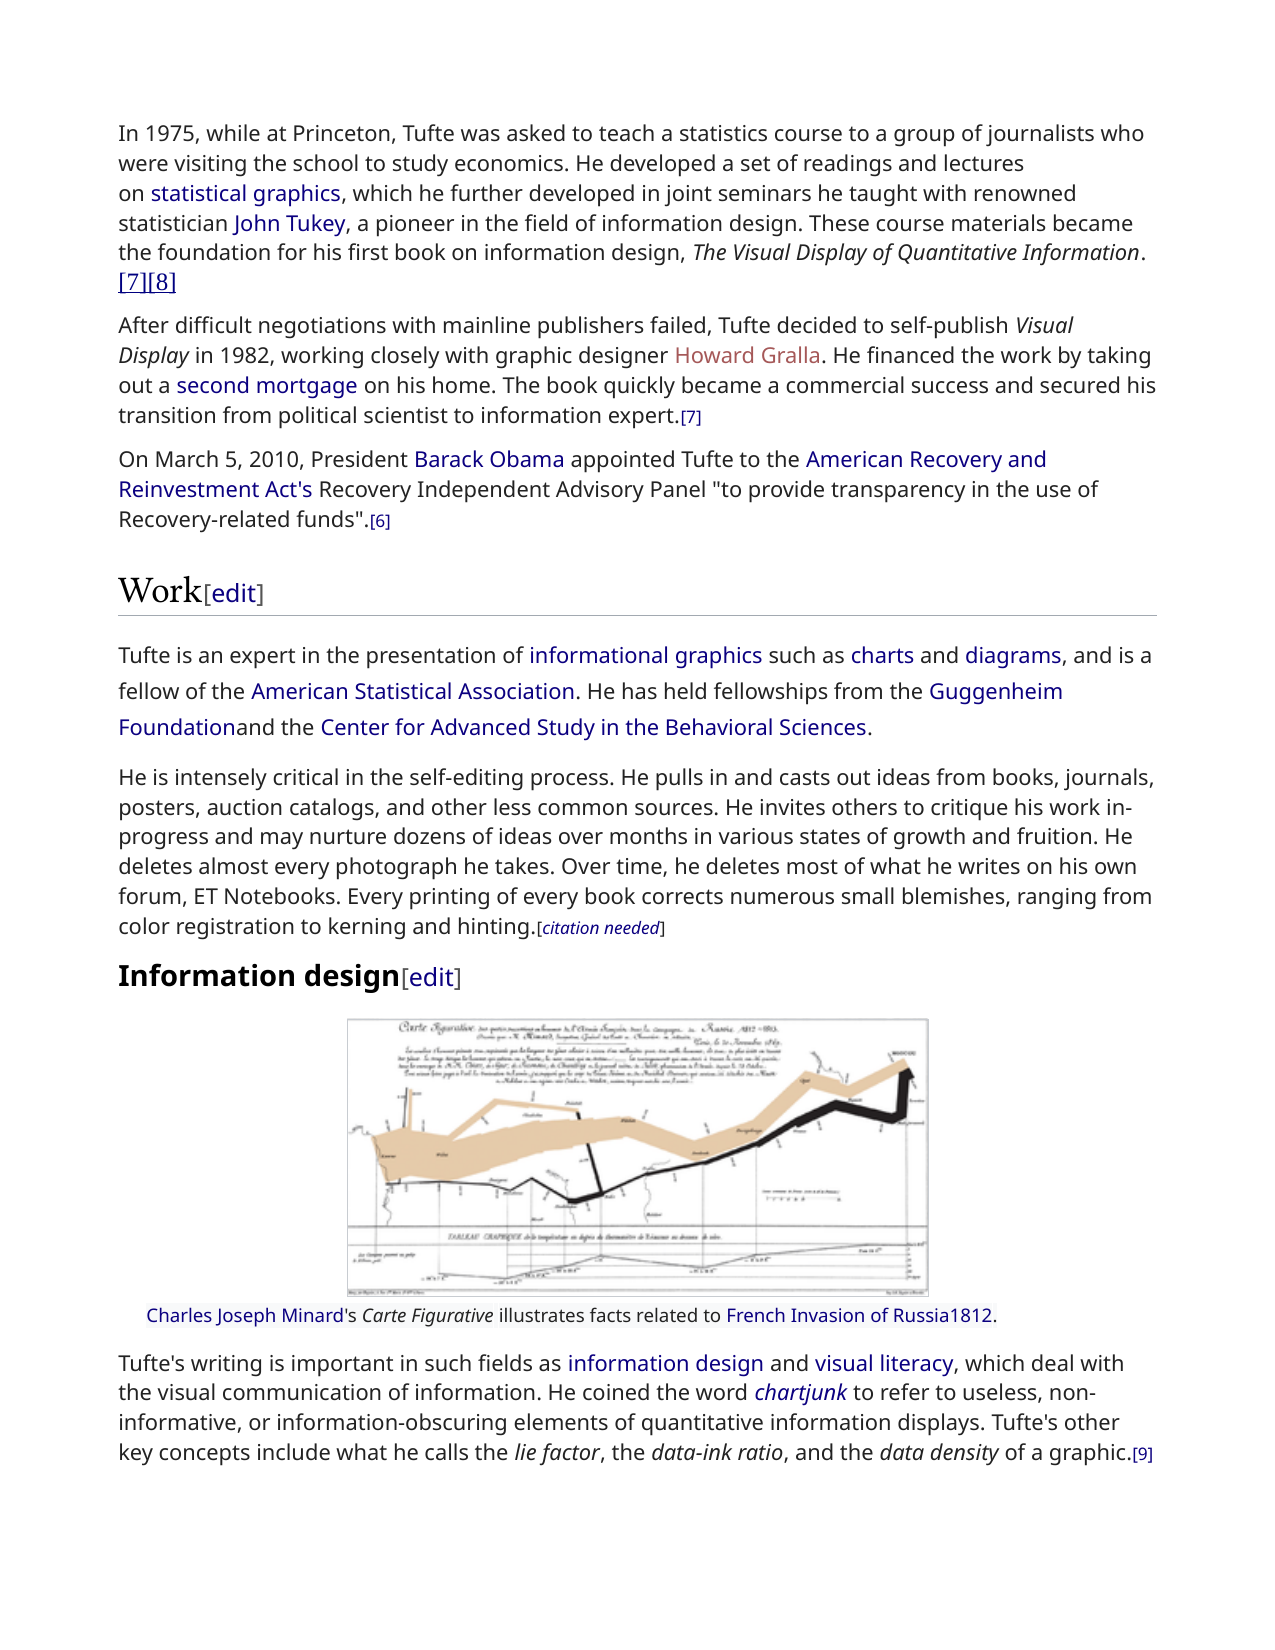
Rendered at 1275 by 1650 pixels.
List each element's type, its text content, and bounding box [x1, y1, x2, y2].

text He is intensely critical in the self-editing process. He pulls in and casts out ideas from books, journals, posters, auction catalogs, and other less common sources. He invites others to critique his work in-progress and may nurture dozens of ideas over months in various states of growth and fruition. He deletes almost every photograph he takes. Over time, he deletes most of what he writes on his own forum, ET Notebooks. Every printing of every book corrects numerous small blemishes, ranging from color registration to kerning and hinting.[citation needed] [118, 762, 1157, 941]
text Charles Joseph Minard's Carte Figurative illustrates facts related to French Invasion of Russia1812. [123, 1302, 1157, 1328]
subtitle Information design[edit] [118, 955, 1157, 995]
text On March 5, 2010, President Barack Obama appointed Tufte to the American Recovery and Reinvestment Act's Recovery Independent Advisory Panel "to provide transparency in the use of Recovery-related funds".[6] [118, 444, 1157, 533]
picture [348, 1020, 928, 1296]
text In 1975, while at Princeton, Tufte was asked to teach a statistics course to a group of journalists who were visiting the school to study economics. He developed a set of readings and lectures on statistical graphics, which he further developed in joint seminars he taught with renowned statistician John Tukey, a pioneer in the field of information design. These course materials became the foundation for his first book on information design, The Visual Display of Quantitative Information.[7][8] [118, 118, 1157, 296]
text Tufte is an expert in the presentation of informational graphics such as charts and diagrams, and is a fellow of the American Statistical Association. He has held fellowships from the Guggenheim Foundationand the Center for Advanced Study in the Behavioral Sciences. [118, 640, 1157, 741]
text Tufte's writing is important in such fields as information design and visual literacy, which deal with the visual communication of information. He coined the word chartjunk to refer to useless, non-informative, or information-obscuring elements of quantitative information displays. Tufte's other key concepts include what he calls the lie factor, the data-ink ratio, and the data density of a graphic.[9] [118, 1348, 1157, 1467]
text After difficult negotiations with mainline publishers failed, Tufte decided to self-publish Visual Display in 1982, working closely with graphic designer Howard Gralla. He financed the work by taking out a second mortgage on his home. The book quickly became a commercial success and secured his transition from political scientist to information expert.[7] [118, 310, 1157, 429]
subtitle Work[edit] [118, 569, 1157, 615]
